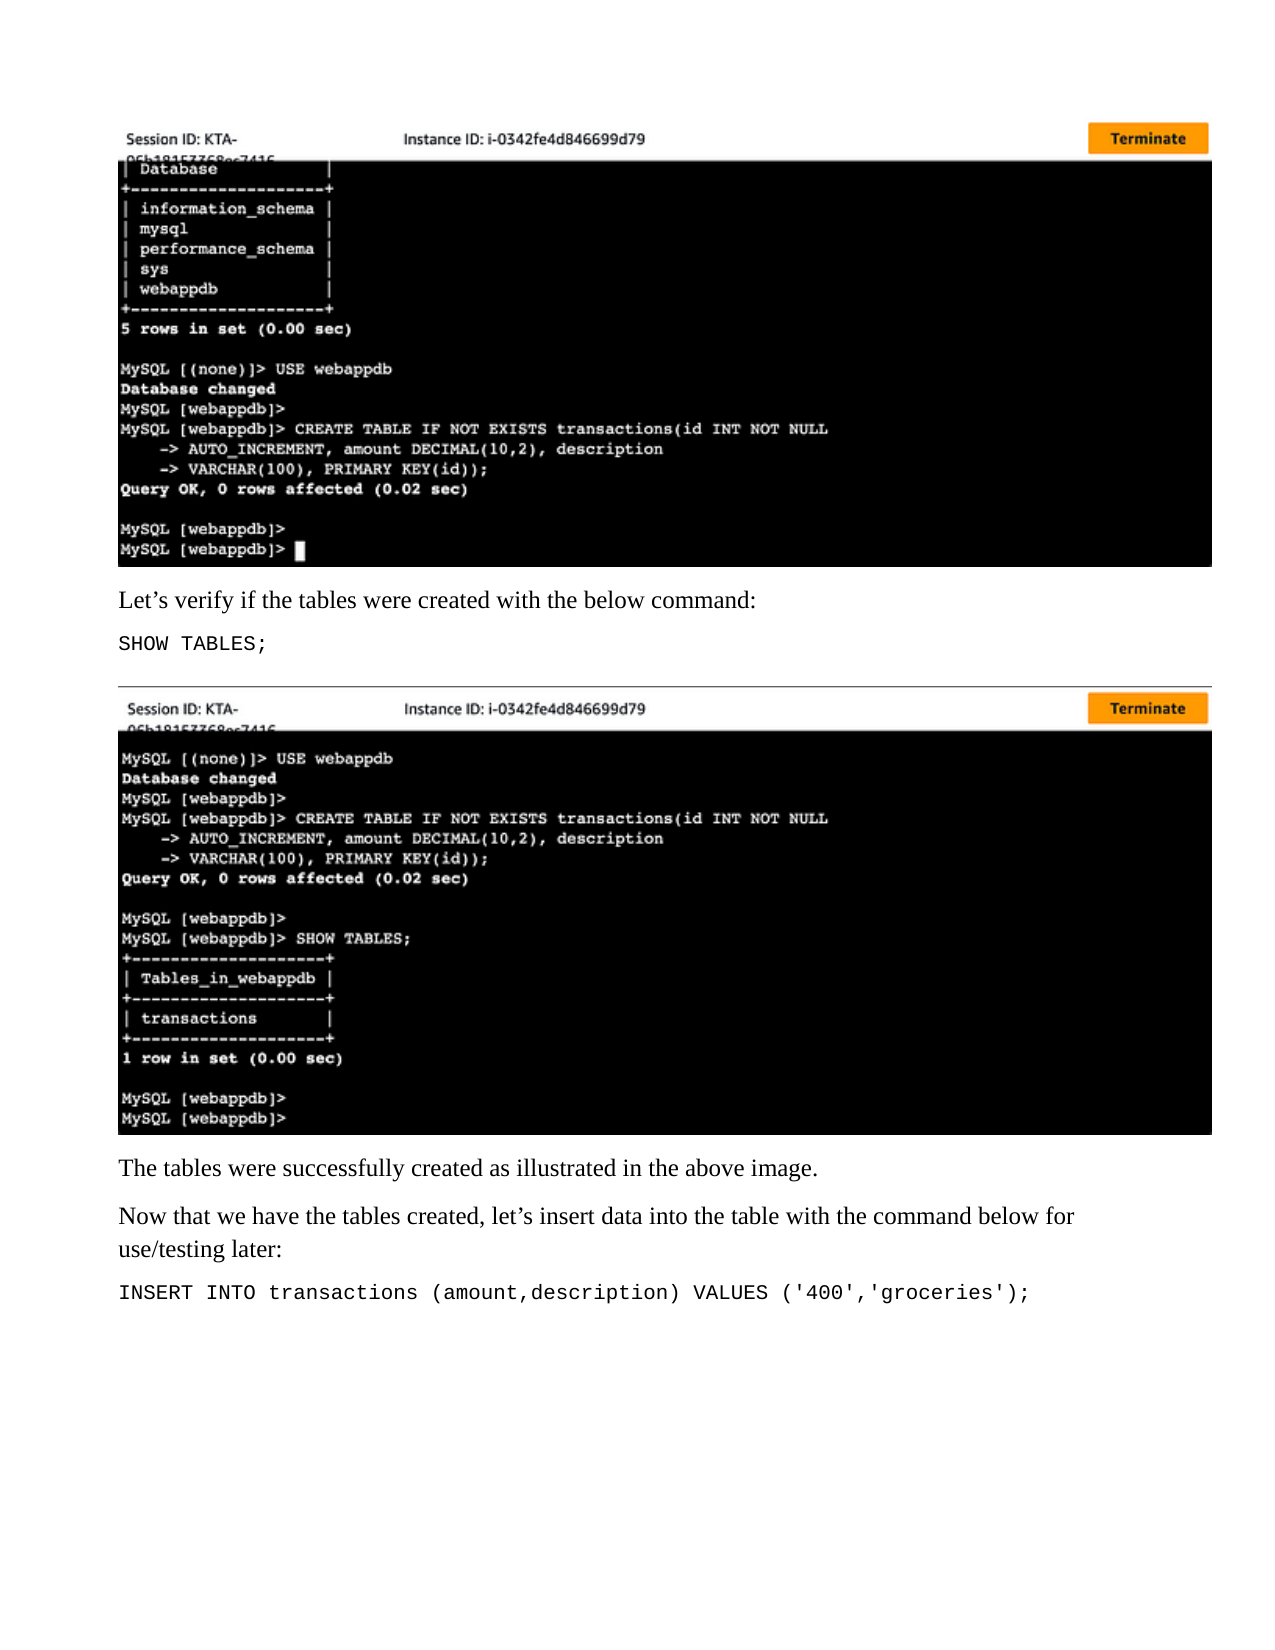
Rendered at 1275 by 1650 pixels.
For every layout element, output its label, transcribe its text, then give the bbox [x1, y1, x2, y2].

text SHOW TABLES; [118, 633, 1157, 657]
text INSERT INTO transactions (amount,description) VALUES ('400','groceries'); [118, 1282, 1157, 1305]
text The tables were successfully created as illustrated in the above image. [118, 1153, 1157, 1182]
picture [118, 686, 1212, 1135]
text Let’s verify if the tables were created with the below command: [118, 585, 1157, 614]
picture [118, 118, 1212, 567]
text Now that we have the tables created, let’s insert data into the table with the command below for use/testing later: [118, 1201, 1157, 1263]
